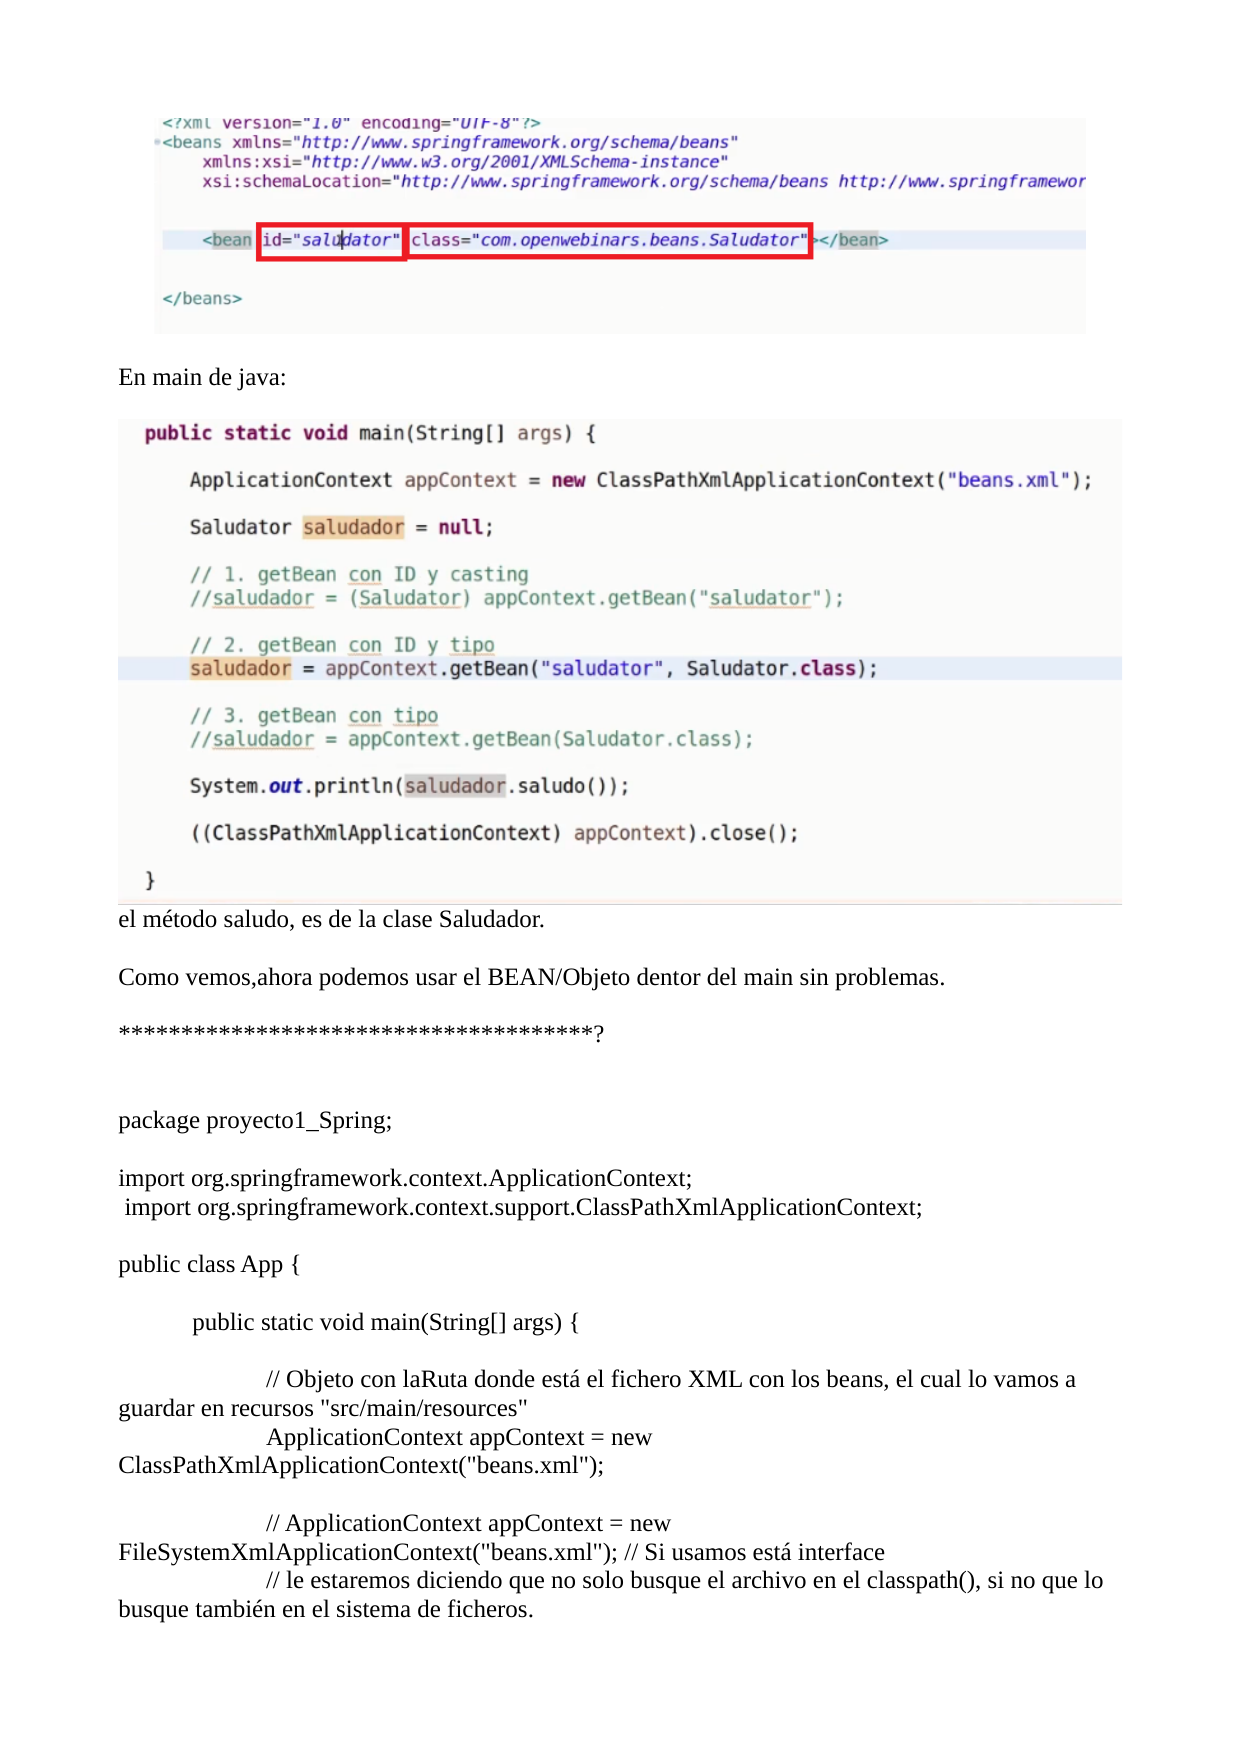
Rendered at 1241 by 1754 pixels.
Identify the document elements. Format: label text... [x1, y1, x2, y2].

text **************************************? [118, 1019, 1122, 1048]
text // le estaremos diciendo que no solo busque el archivo en el classpath(), si no que lo busque también en el sistema de ficheros. [118, 1566, 1122, 1623]
text el método saludo, es de la clase Saludador. [118, 905, 1122, 933]
text // ApplicationContext appContext = new FileSystemXmlApplicationContext("beans.xml"); // Si usamos está interface [118, 1508, 1122, 1566]
text // Objeto con laRuta donde está el fichero XML con los beans, el cual lo vamos a guardar en recursos "src/main/resources" [118, 1364, 1122, 1422]
text En main de java: [118, 362, 1122, 391]
text public class App { [118, 1249, 1122, 1278]
text public static void main(String[] args) { [118, 1307, 1122, 1336]
text package proyecto1_Spring; [118, 1106, 1122, 1134]
text import org.springframework.context.support.ClassPathXmlApplicationContext; [118, 1192, 1122, 1221]
text Como vemos,ahora podemos usar el BEAN/Objeto dentor del main sin problemas. [118, 962, 1122, 991]
text ApplicationContext appContext = new ClassPathXmlApplicationContext("beans.xml"); [118, 1422, 1122, 1479]
text import org.springframework.context.ApplicationContext; [118, 1163, 1122, 1192]
